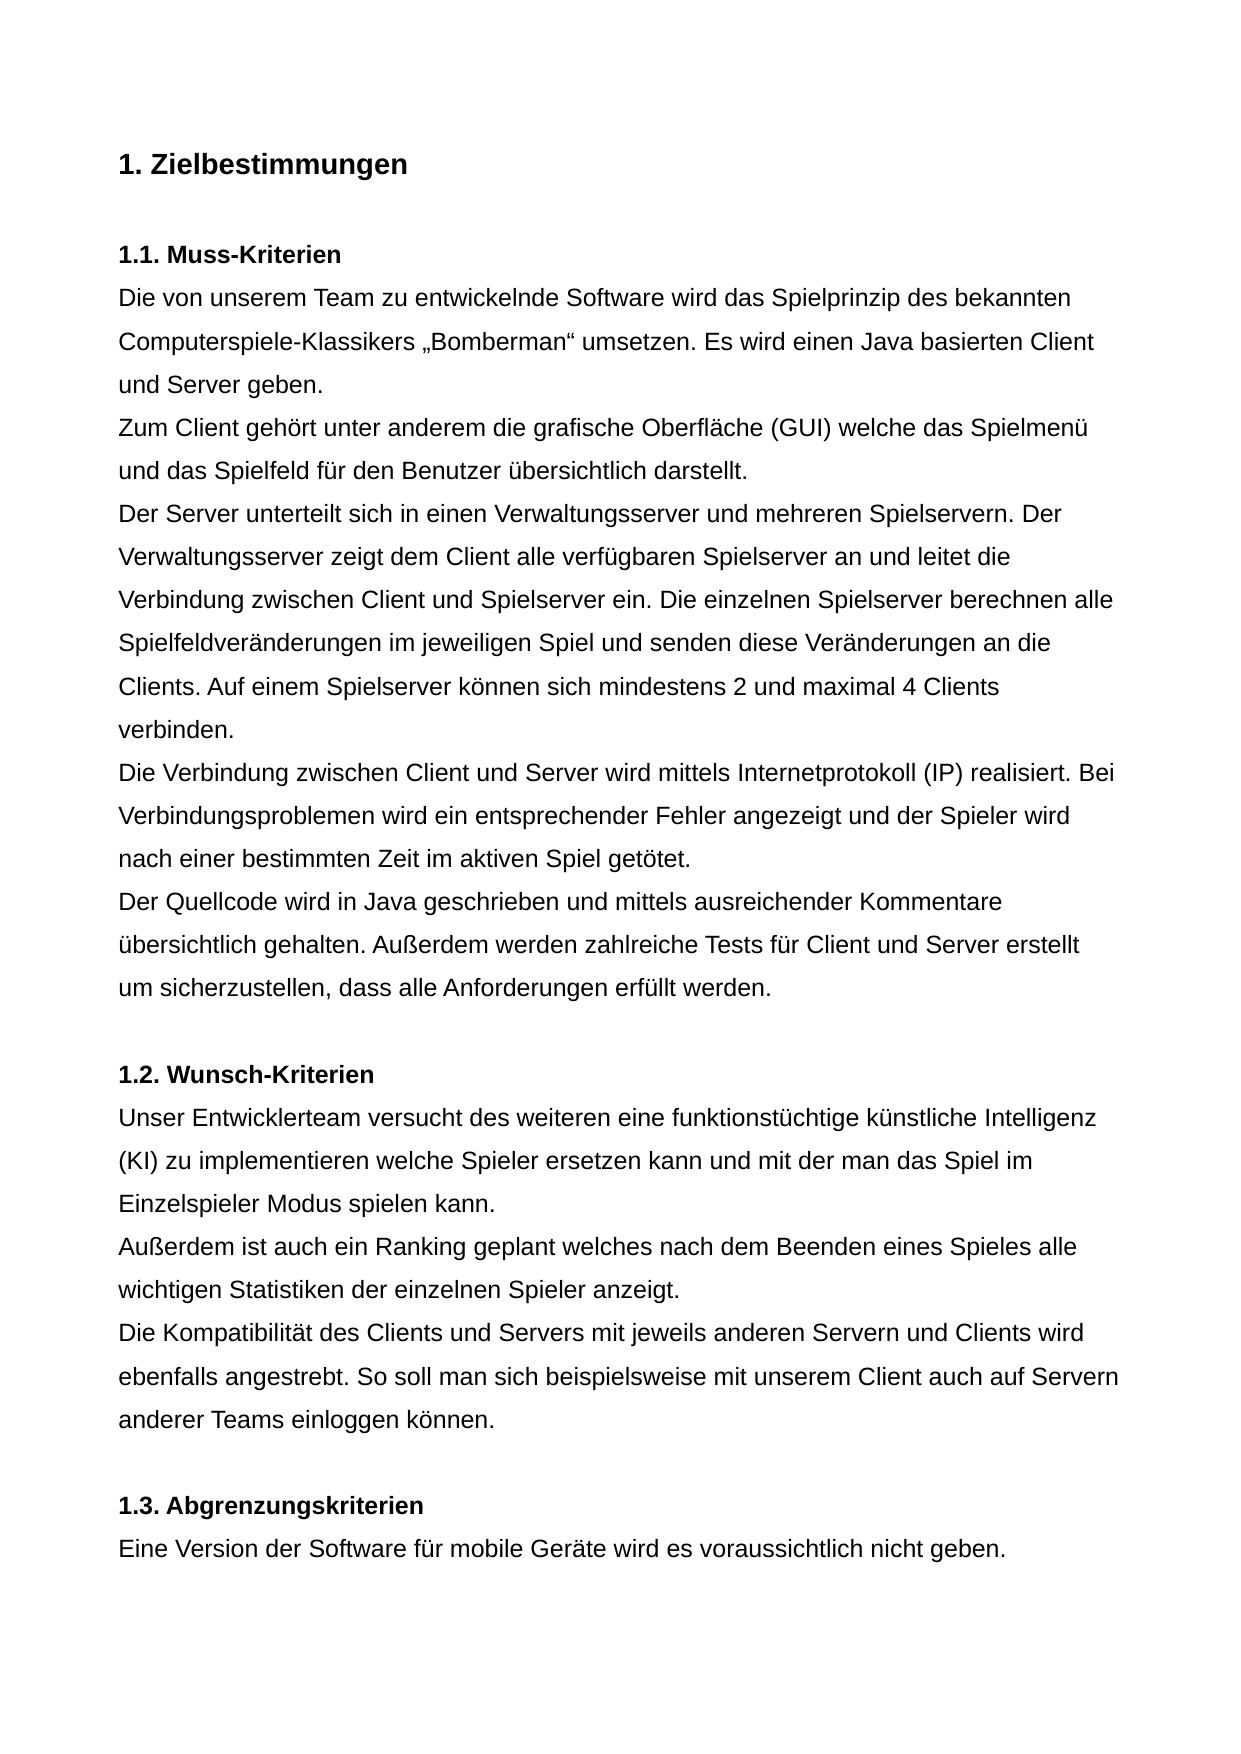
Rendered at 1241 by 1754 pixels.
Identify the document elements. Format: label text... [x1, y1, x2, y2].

text Die von unserem Team zu entwickelnde Software wird das Spielprinzip des bekannten Computerspiele-Klassikers „Bomberman“ umsetzen. Es wird einen Java basierten Client und Server geben. [118, 283, 1122, 398]
text Außerdem ist auch ein Ranking geplant welches nach dem Beenden eines Spieles alle wichtigen Statistiken der einzelnen Spieler anzeigt. [118, 1232, 1122, 1304]
text Eine Version der Software für mobile Geräte wird es voraussichtlich nicht geben. [118, 1534, 1122, 1563]
text 1.3. Abgrenzungskriterien [118, 1491, 1122, 1520]
text Die Verbindung zwischen Client und Server wird mittels Internetprotokoll (IP) realisiert. Bei Verbindungsproblemen wird ein entsprechender Fehler angezeigt und der Spieler wird nach einer bestimmten Zeit im aktiven Spiel getötet. [118, 758, 1122, 873]
text Der Server unterteilt sich in einen Verwaltungsserver und mehreren Spielservern. Der Verwaltungsserver zeigt dem Client alle verfügbaren Spielserver an und leitet die Verbindung zwischen Client und Spielserver ein. Die einzelnen Spielserver berechnen alle Spielfeldveränderungen im jeweiligen Spiel und senden diese Veränderungen an die Clients. Auf einem Spielserver können sich mindestens 2 und maximal 4 Clients verbinden. [118, 499, 1122, 743]
text 1.1. Muss-Kriterien [118, 240, 1122, 269]
text Unser Entwicklerteam versucht des weiteren eine funktionstüchtige künstliche Intelligenz (KI) zu implementieren welche Spieler ersetzen kann und mit der man das Spiel im Einzelspieler Modus spielen kann. [118, 1103, 1122, 1218]
text Die Kompatibilität des Clients und Servers mit jeweils anderen Servern und Clients wird ebenfalls angestrebt. So soll man sich beispielsweise mit unserem Client auch auf Servern anderer Teams einloggen können. [118, 1318, 1122, 1433]
text 1.2. Wunsch-Kriterien [118, 1060, 1122, 1088]
text 1. Zielbestimmungen [118, 147, 1122, 180]
text Der Quellcode wird in Java geschrieben und mittels ausreichender Kommentare übersichtlich gehalten. Außerdem werden zahlreiche Tests für Client und Server erstellt um sicherzustellen, dass alle Anforderungen erfüllt werden. [118, 887, 1122, 1002]
text Zum Client gehört unter anderem die grafische Oberfläche (GUI) welche das Spielmenü und das Spielfeld für den Benutzer übersichtlich darstellt. [118, 413, 1122, 485]
